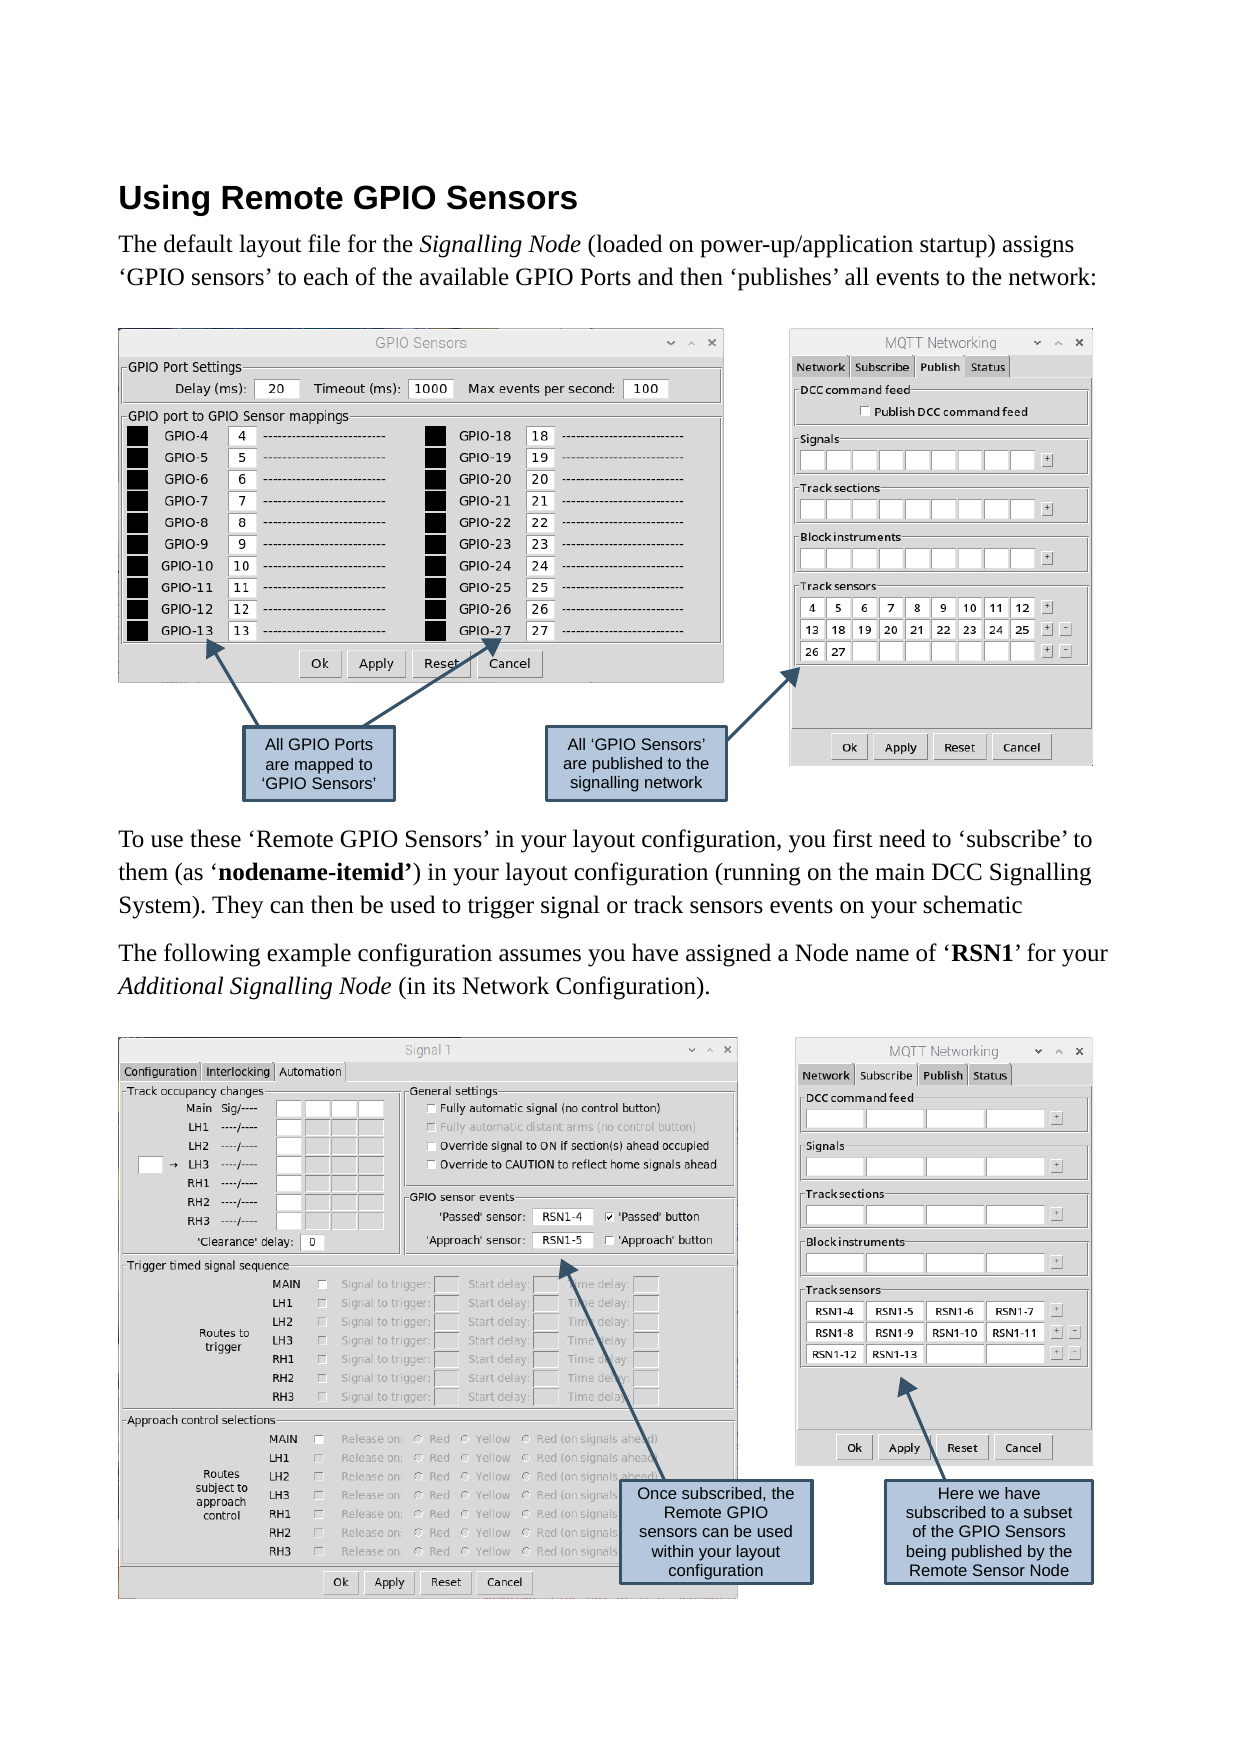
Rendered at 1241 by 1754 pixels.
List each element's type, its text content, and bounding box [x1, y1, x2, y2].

text The following example configuration assumes you have assigned a Node name of ‘RSN1’ for your Additional Signalling Node (in its Network Configuration). [118, 938, 1122, 999]
picture [118, 1037, 738, 1599]
picture [789, 328, 1093, 766]
subtitle Using Remote GPIO Sensors [118, 139, 1122, 216]
text To use these ‘Remote GPIO Sensors’ in your layout configuration, you first need to ‘subscribe’ to them (as ‘nodename-itemid’) in your layout configuration (running on the main DCC Signalling System). They can then be used to trigger signal or track sensors events on your schematic [118, 824, 1122, 919]
text The default layout file for the Signalling Node (loaded on power-up/application startup) assigns ‘GPIO sensors’ to each of the available GPIO Ports and then ‘publishes’ all events to the network: [118, 229, 1122, 291]
picture [118, 328, 724, 683]
picture [795, 1037, 1093, 1466]
